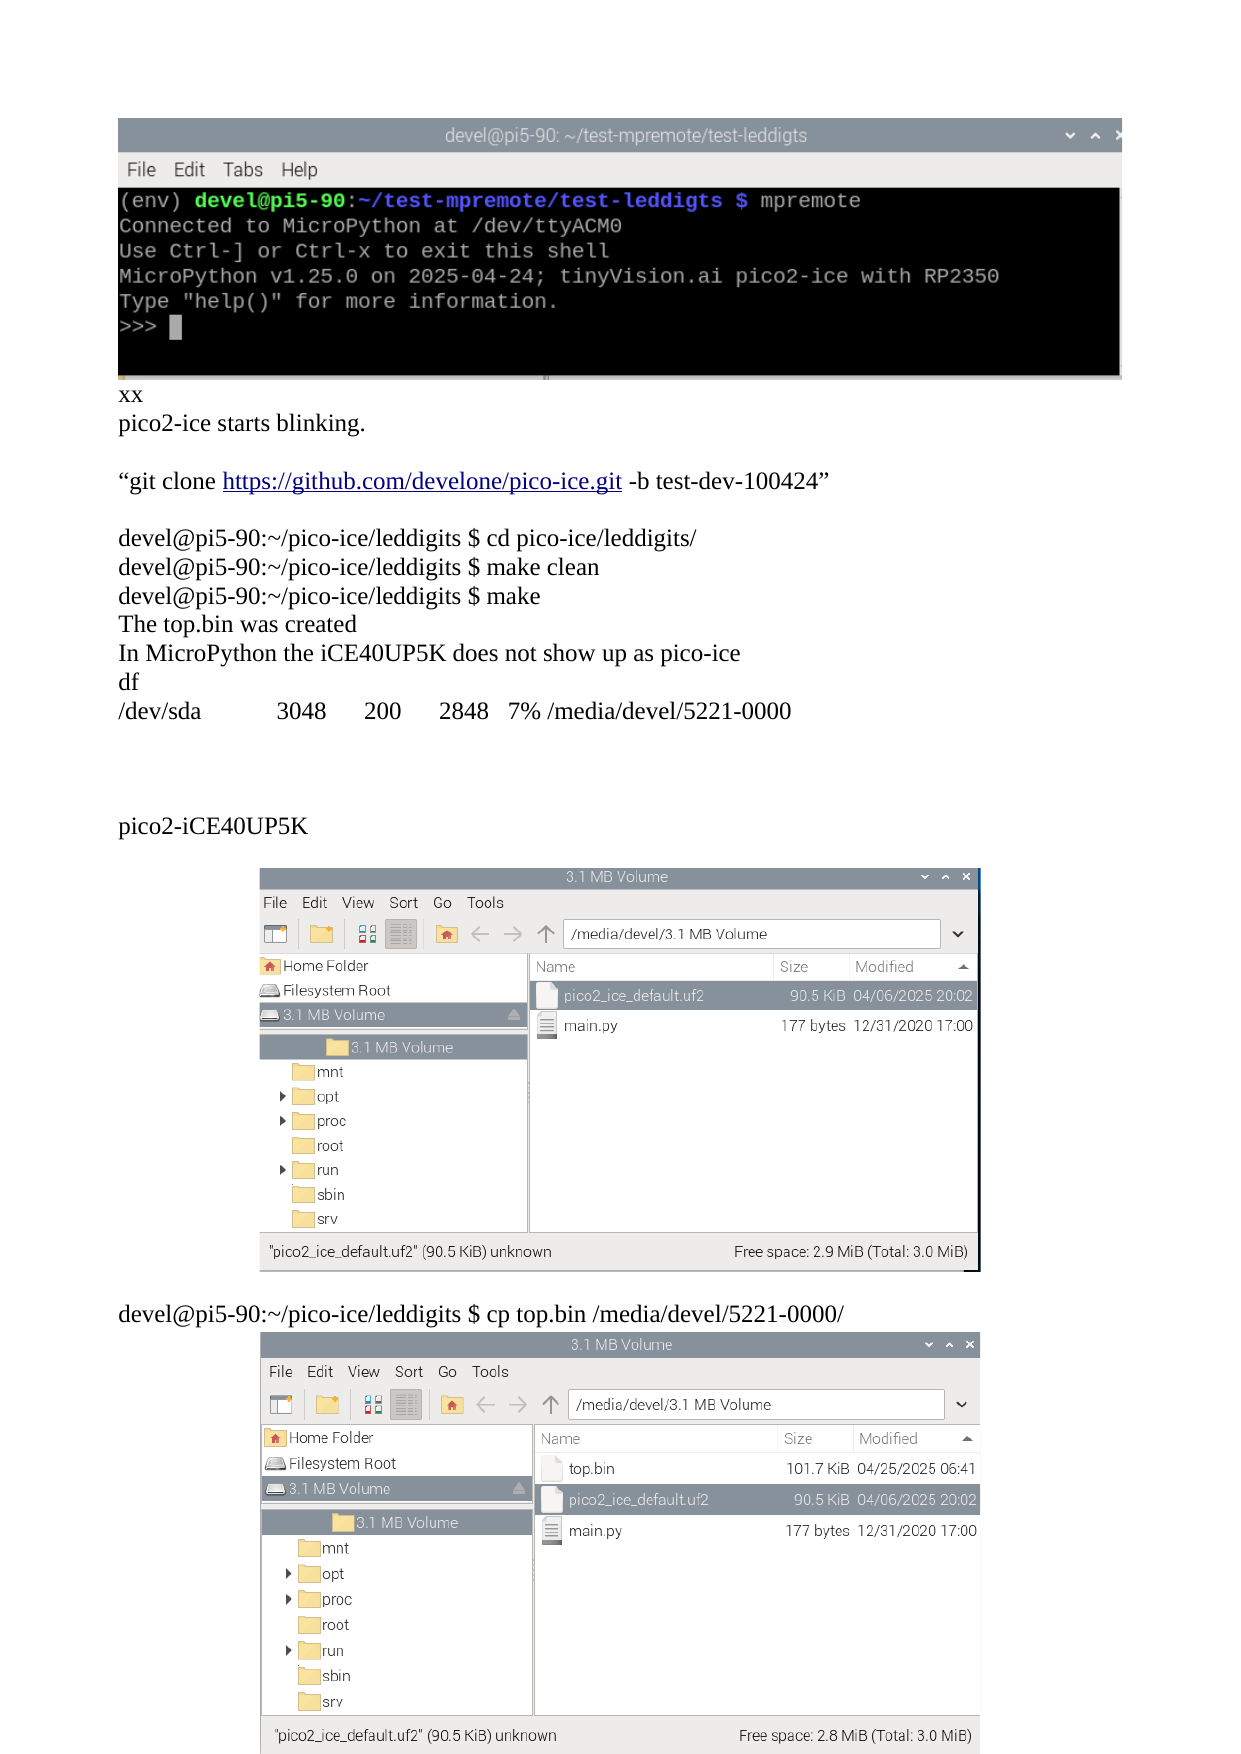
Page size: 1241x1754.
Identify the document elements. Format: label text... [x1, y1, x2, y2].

picture [260, 1332, 980, 1754]
picture [118, 118, 1123, 380]
text devel@pi5-90:~/pico-ice/leddigits $ cd pico-ice/leddigits/ [118, 523, 1122, 552]
text devel@pi5-90:~/pico-ice/leddigits $ make clean [118, 552, 1122, 581]
text pico2-ice starts blinking. [118, 408, 1122, 437]
text devel@pi5-90:~/pico-ice/leddigits $ cp top.bin /media/devel/5221-0000/ [118, 1299, 1122, 1328]
text df [118, 667, 1122, 696]
text In MicroPython the iCE40UP5K does not show up as pico-ice [118, 638, 1122, 667]
text xx [118, 380, 1122, 408]
text The top.bin was created [118, 609, 1122, 638]
text pico2-iCE40UP5K [118, 811, 1122, 839]
text /dev/sda 3048 200 2848 7% /media/devel/5221-0000 [118, 696, 1122, 724]
picture [259, 868, 981, 1272]
text “git clone https://github.com/develone/pico-ice.git -b test-dev-100424” [118, 466, 1122, 494]
text devel@pi5-90:~/pico-ice/leddigits $ make [118, 581, 1122, 609]
